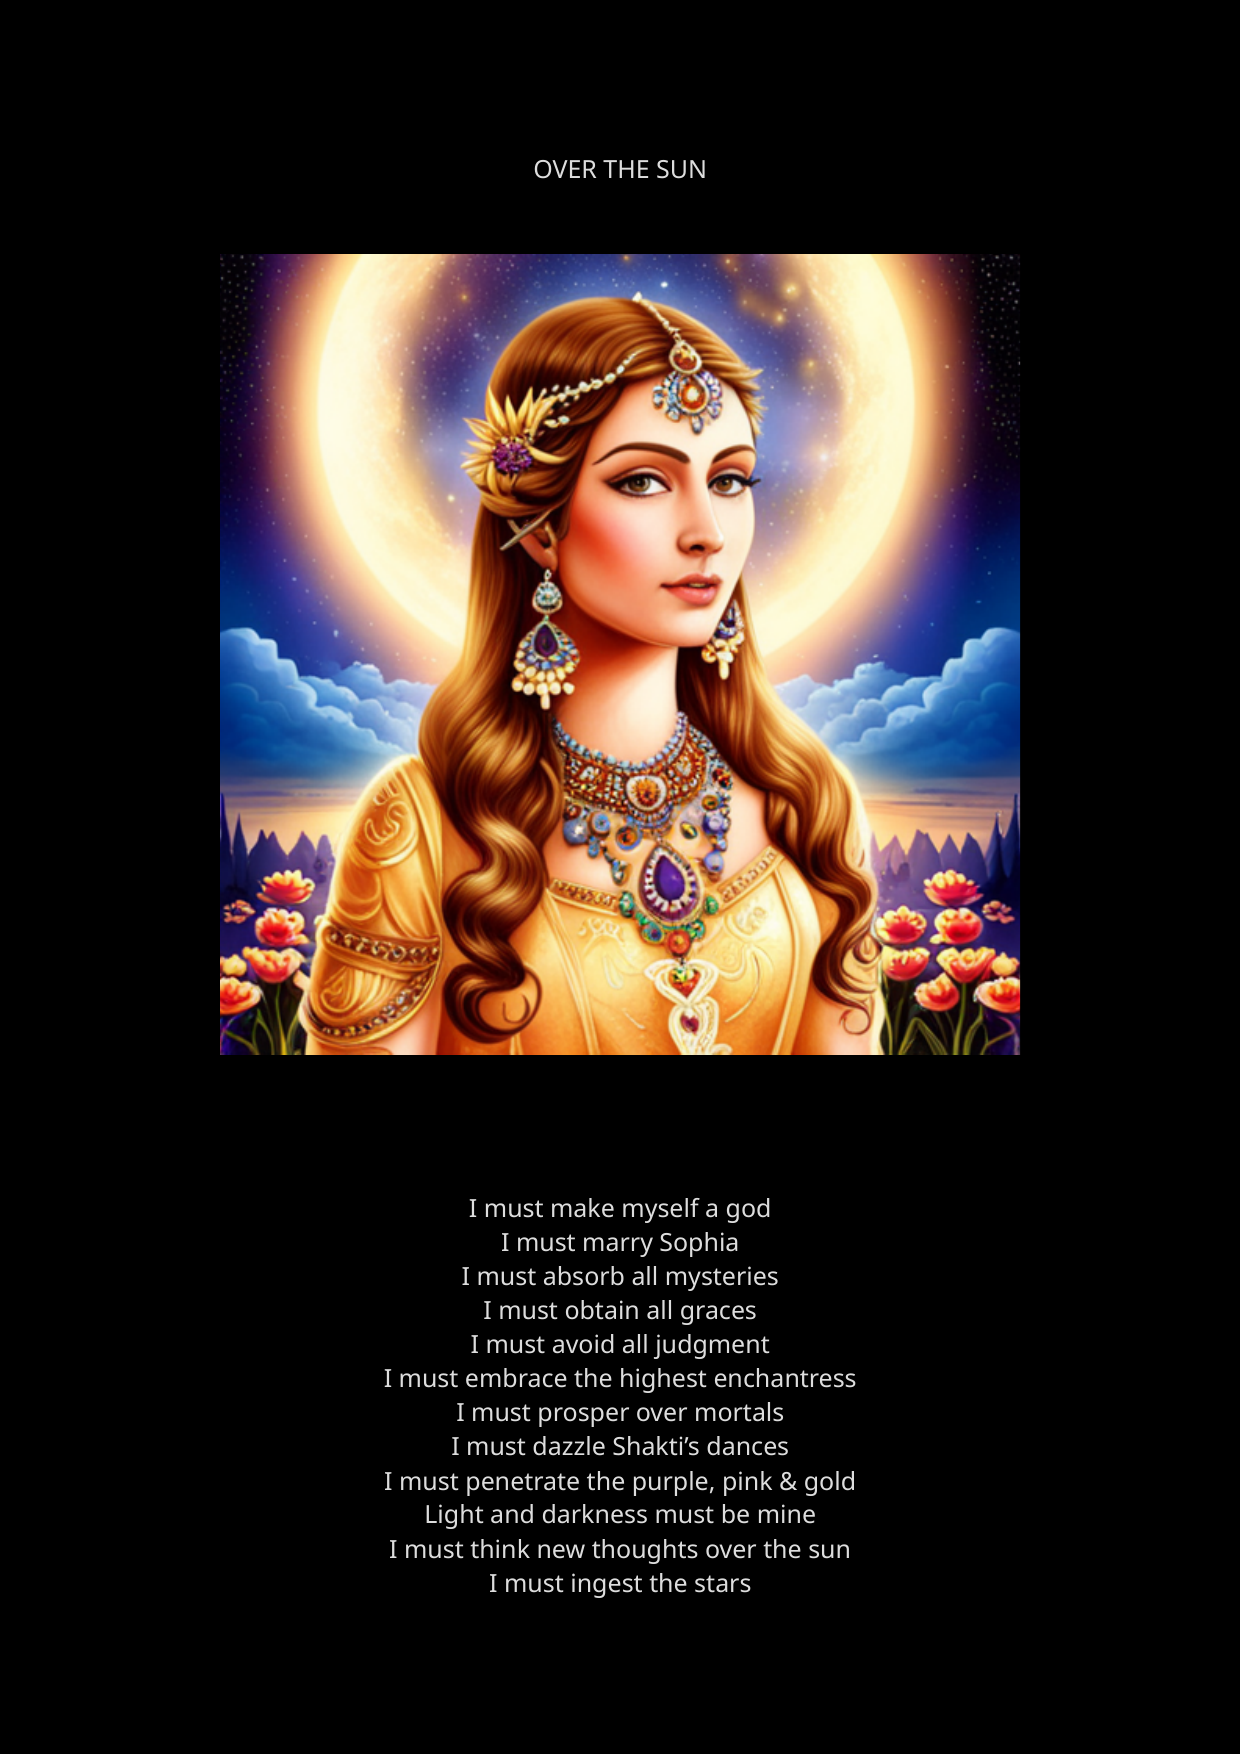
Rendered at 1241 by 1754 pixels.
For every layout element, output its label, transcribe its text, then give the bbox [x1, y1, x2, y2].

picture [220, 254, 1020, 1055]
text I must embrace the highest enchantress [118, 1361, 1122, 1395]
text I must avoid all judgment [118, 1327, 1122, 1361]
text I must penetrate the purple, pink & gold [118, 1463, 1122, 1497]
text I must ingest the stars [118, 1565, 1122, 1599]
text OVER THE SUN [118, 152, 1122, 186]
text Light and darkness must be mine [118, 1497, 1122, 1531]
text I must make myself a god [118, 1191, 1122, 1225]
text I must obtain all graces [118, 1293, 1122, 1327]
text I must dazzle Shakti’s dances [118, 1429, 1122, 1463]
text I must prosper over mortals [118, 1395, 1122, 1429]
text I must think new thoughts over the sun [118, 1531, 1122, 1565]
text I must absorb all mysteries [118, 1259, 1122, 1293]
text I must marry Sophia [118, 1225, 1122, 1259]
